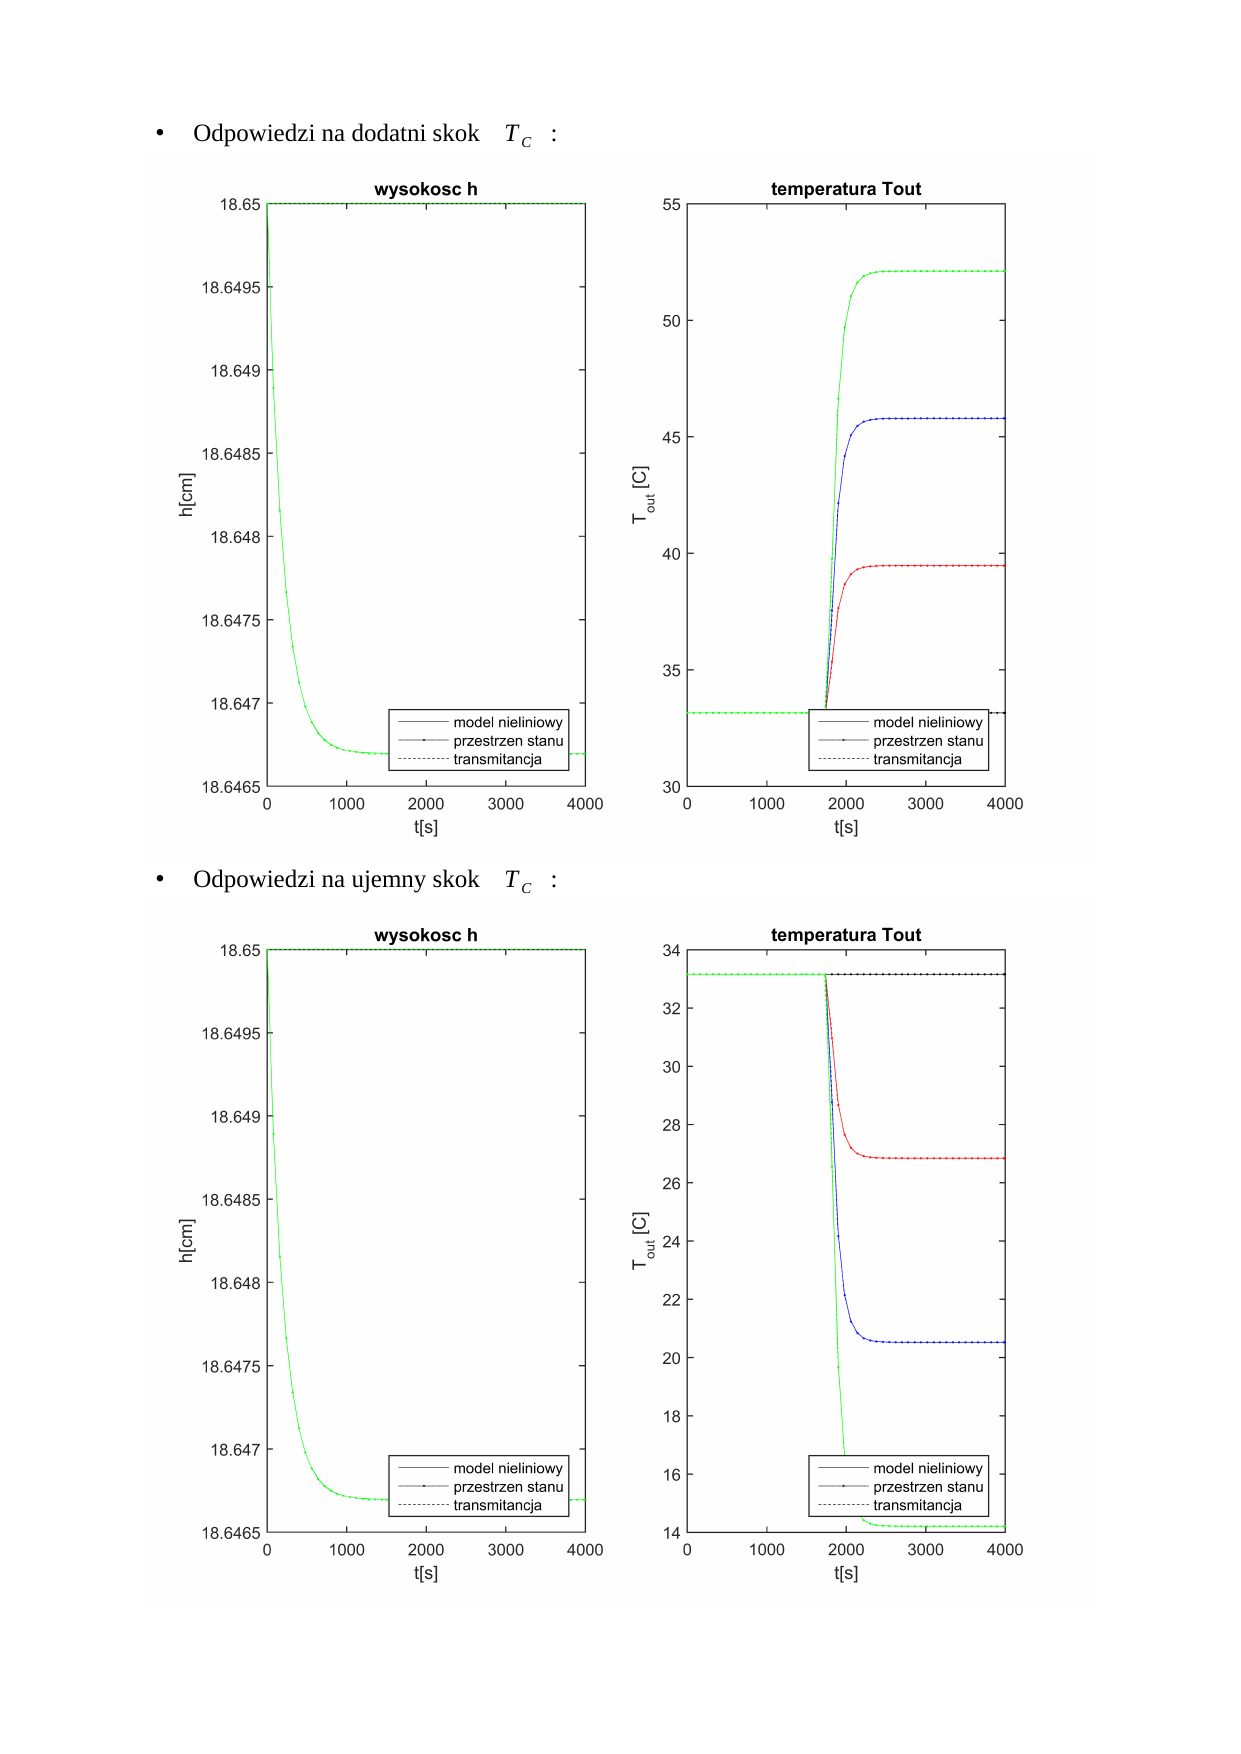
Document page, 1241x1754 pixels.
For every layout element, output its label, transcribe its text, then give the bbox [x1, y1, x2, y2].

picture [143, 897, 1097, 1611]
list Odpowiedzi na ujemny skok : [156, 864, 1122, 897]
picture [143, 150, 1097, 865]
list Odpowiedzi na dodatni skok : [156, 118, 1122, 151]
